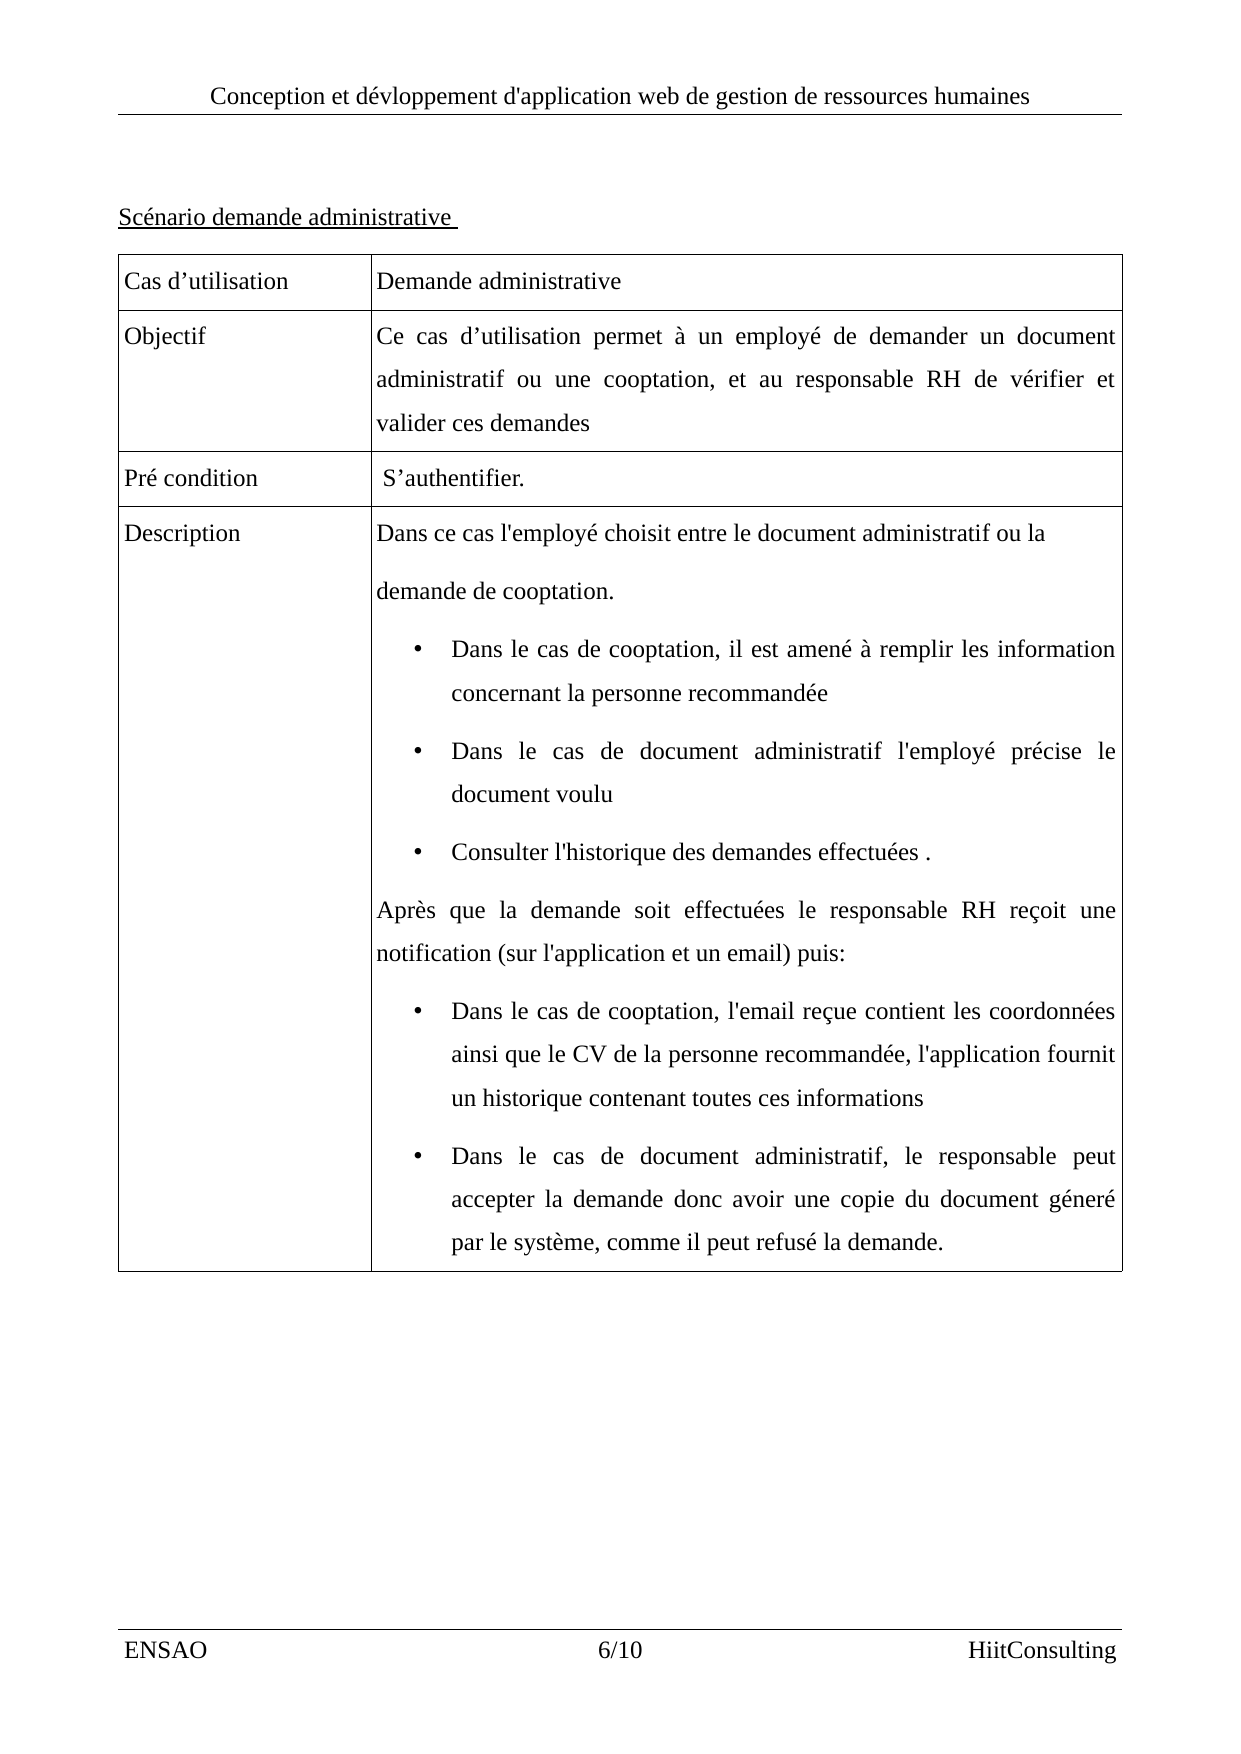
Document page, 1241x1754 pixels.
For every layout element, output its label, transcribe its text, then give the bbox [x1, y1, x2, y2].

table_cell Description [119, 507, 371, 1271]
text Scénario demande administrative [118, 202, 1122, 231]
table_cell Pré condition [119, 452, 371, 506]
table_cell Objectif [119, 311, 371, 451]
table_cell S’authentifier. [372, 452, 1122, 506]
table_cell Dans ce cas l'employé choisit entre le document administratif ou la demande de cooptation. Dans le cas de cooptation, il est amené à remplir les information concernant la personne recommandée Dans le cas de document administratif l'employé précise le document voulu Consulter l'historique des demandes effectuées . Après que la demande soit effectuées le responsable RH reçoit une notification (sur l'application et un email) puis: Dans le cas de cooptation, l'email reçue contient les coordonnées ainsi que le CV de la personne recommandée, l'application fournit un historique contenant toutes ces informations Dans le cas de document administratif, le responsable peut accepter la demande donc avoir une copie du document géneré par le système, comme il peut refusé la demande. [372, 507, 1122, 1271]
table_cell Ce cas d’utilisation permet à un employé de demander un document administratif ou une cooptation, et au responsable RH de vérifier et valider ces demandes [372, 311, 1122, 451]
table_header Demande administrative [372, 255, 1122, 309]
table_header Cas d’utilisation [119, 255, 371, 309]
